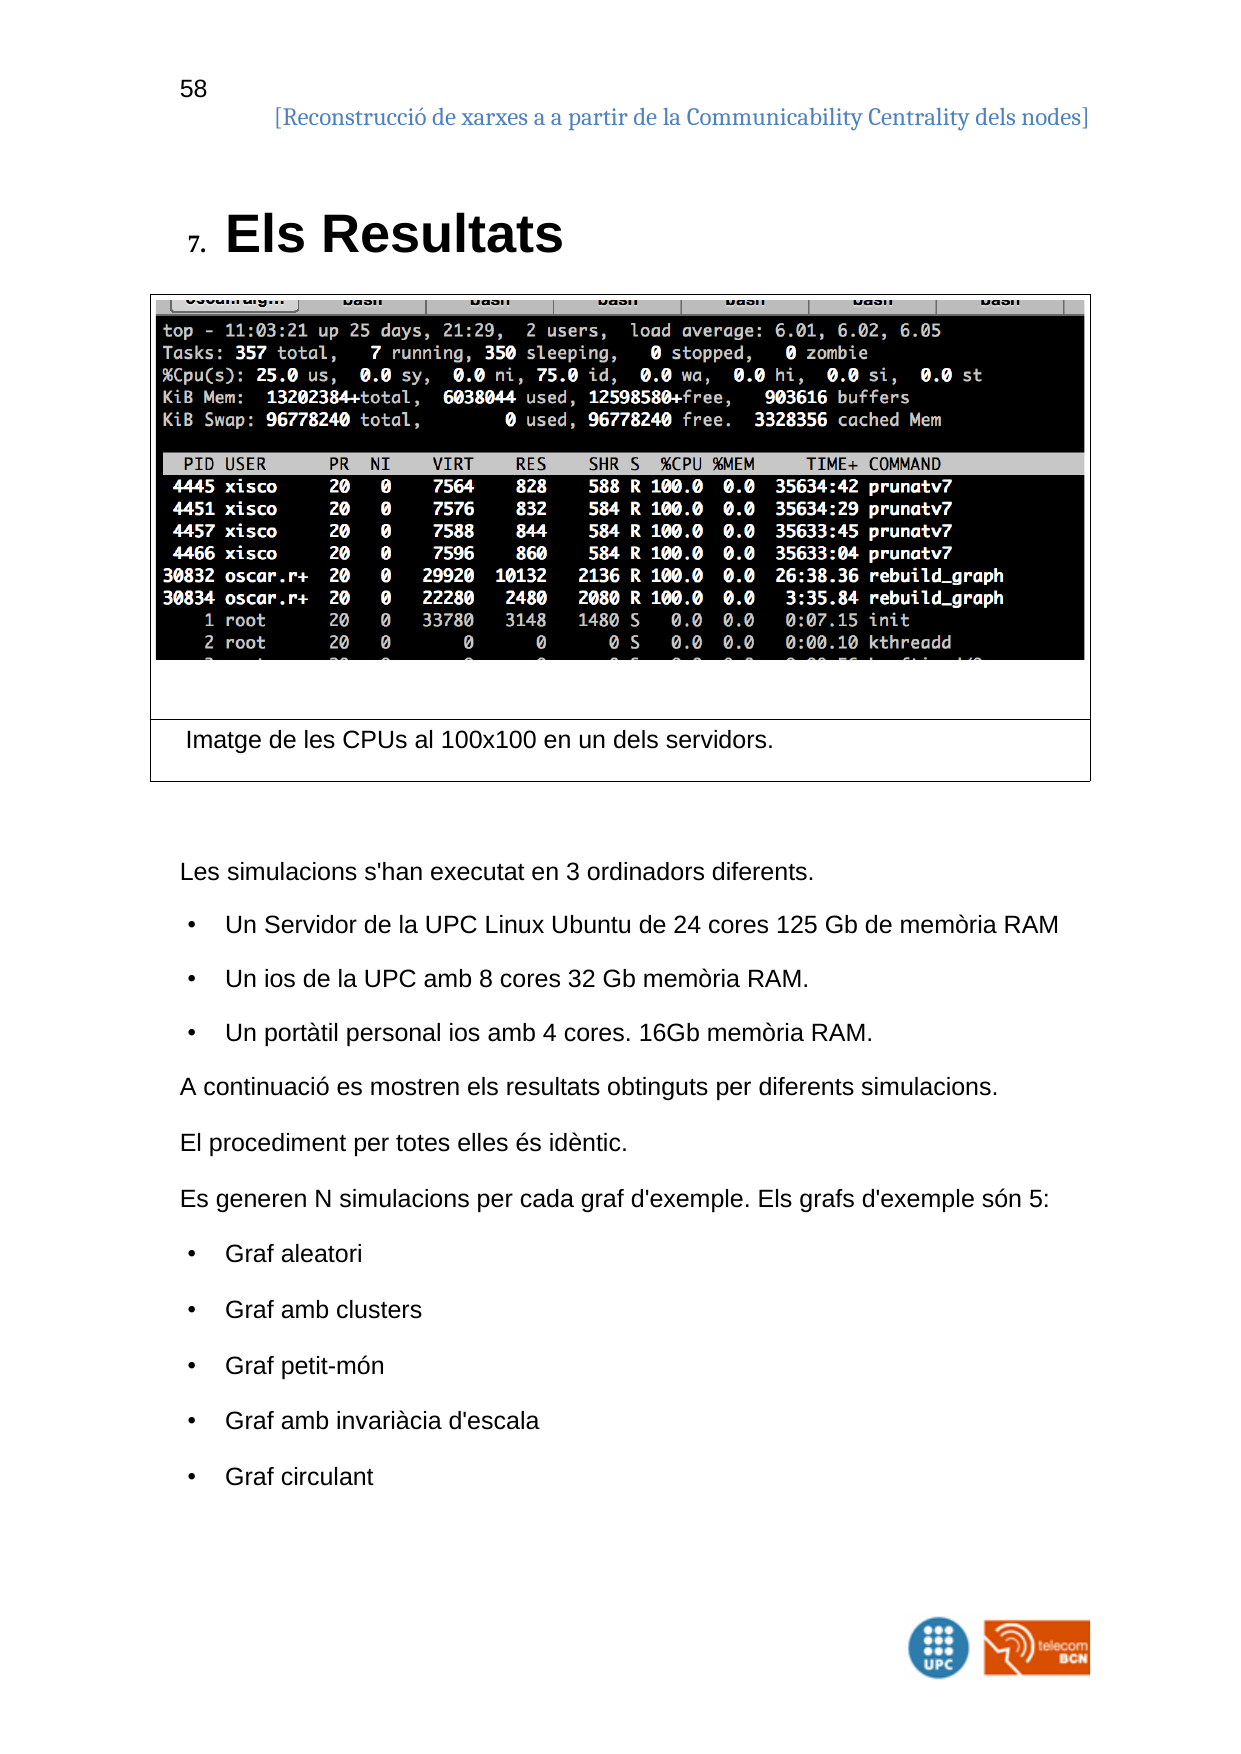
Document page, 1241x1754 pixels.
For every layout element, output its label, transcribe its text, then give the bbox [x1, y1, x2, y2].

list Graf circulant [187, 1462, 1090, 1491]
picture [904, 1614, 1091, 1681]
table_header [151, 295, 1090, 719]
text El procediment per totes elles és idèntic. [150, 1128, 1090, 1157]
list Graf petit-món [187, 1351, 1090, 1379]
list Graf aleatori [187, 1239, 1090, 1268]
list Un ios de la UPC amb 8 cores 32 Gb memòria RAM. [187, 964, 1090, 993]
text Les simulacions s'han executat en 3 ordinadors diferents. [150, 857, 1090, 885]
list Graf amb clusters [187, 1295, 1090, 1324]
subtitle Els Resultats [187, 202, 1090, 264]
list Graf amb invariàcia d'escala [187, 1406, 1090, 1435]
table_cell Imatge de les CPUs al 100x100 en un dels servidors. [151, 720, 1090, 781]
text Es generen N simulacions per cada graf d'exemple. Els grafs d'exemple són 5: [150, 1183, 1090, 1212]
picture [155, 300, 1085, 660]
list Un portàtil personal ios amb 4 cores. 16Gb memòria RAM. [187, 1018, 1090, 1047]
text A continuació es mostren els resultats obtinguts per diferents simulacions. [150, 1072, 1090, 1101]
list Un Servidor de la UPC Linux Ubuntu de 24 cores 125 Gb de memòria RAM [187, 910, 1090, 939]
